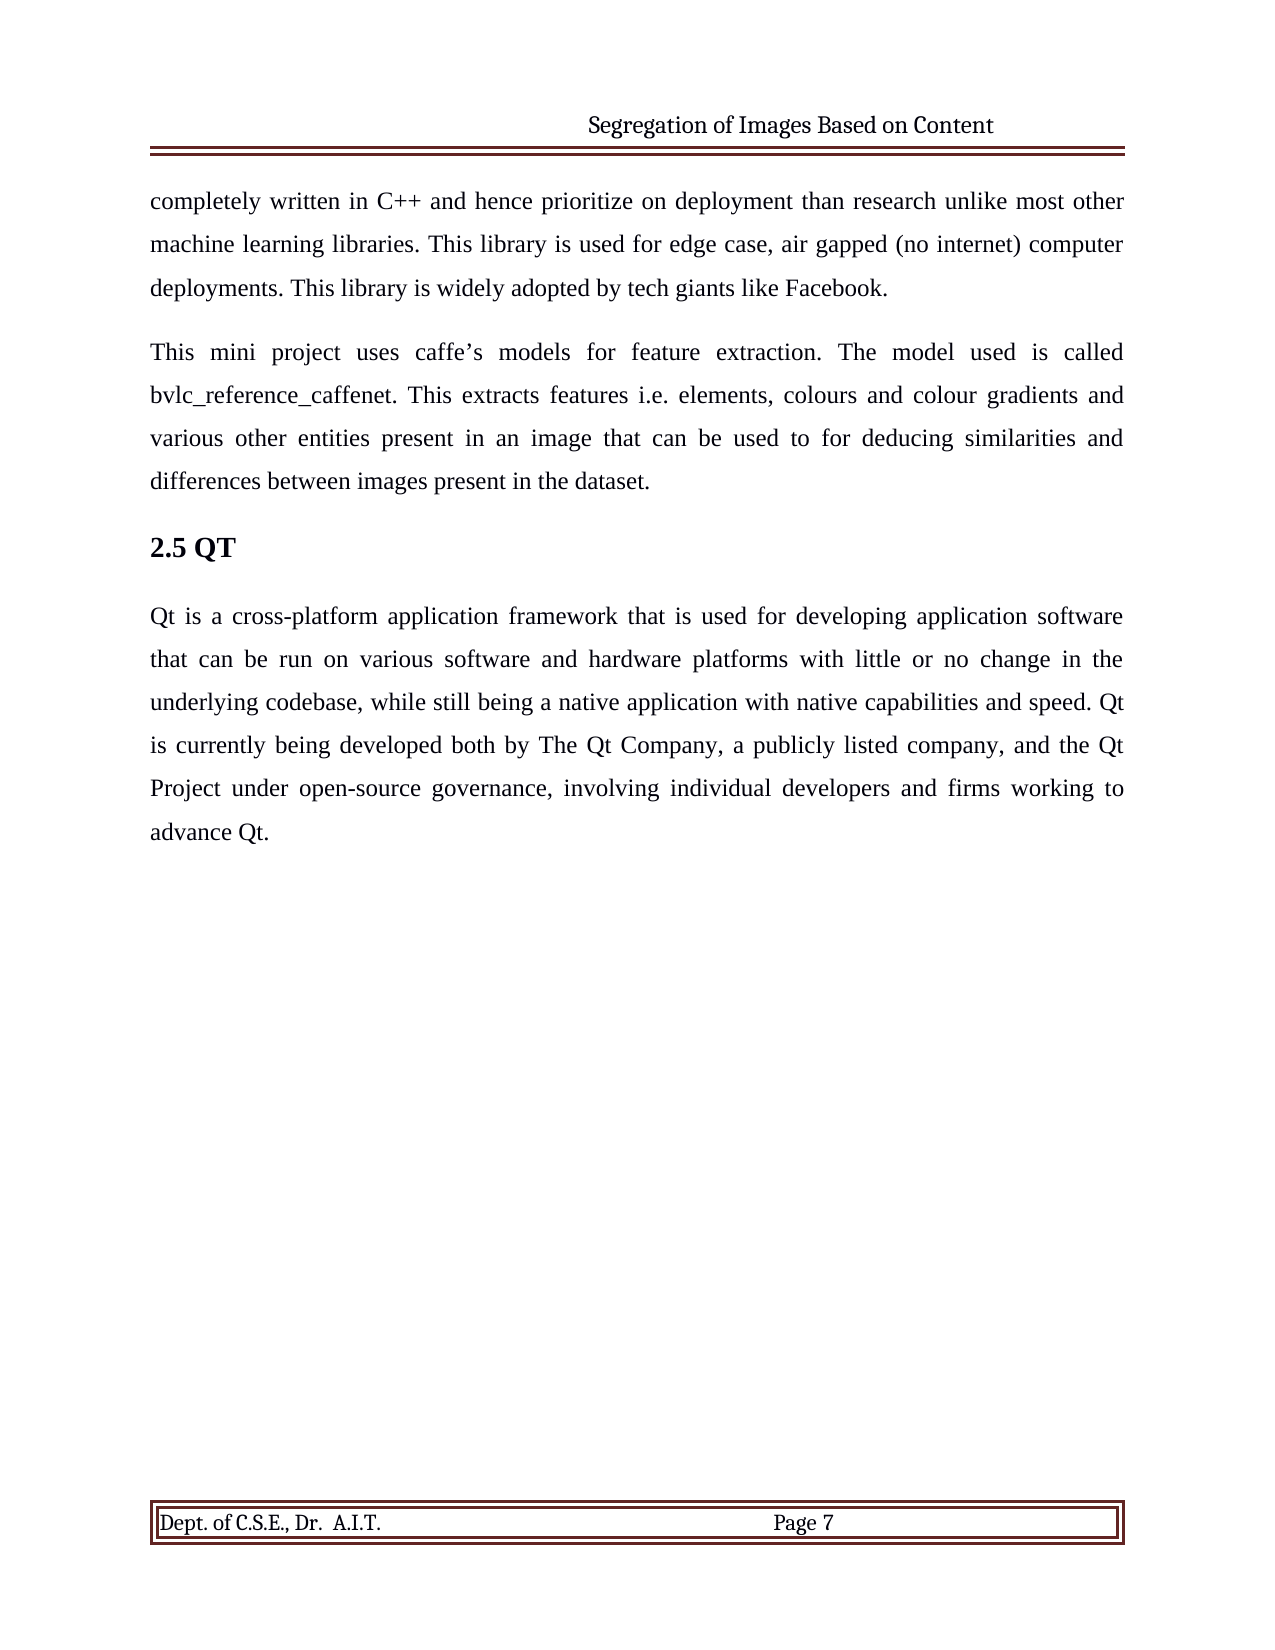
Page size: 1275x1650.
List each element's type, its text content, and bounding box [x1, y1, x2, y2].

text completely written in C++ and hence prioritize on deployment than research unlike most other machine learning libraries. This library is used for edge case, air gapped (no internet) computer deployments. This library is widely adopted by tech giants like Facebook. [150, 186, 1125, 301]
text 2.5 QT [150, 530, 1125, 563]
text This mini project uses caffe’s models for feature extraction. The model used is called bvlc_reference_caffenet. This extracts features i.e. elements, colours and colour gradients and various other entities present in an image that can be used to for deducing similarities and differences between images present in the dataset. [150, 337, 1125, 495]
text Qt is a cross-platform application framework that is used for developing application software that can be run on various software and hardware platforms with little or no change in the underlying codebase, while still being a native application with native capabilities and speed. Qt is currently being developed both by The Qt Company, a publicly listed company, and the Qt Project under open-source governance, involving individual developers and firms working to advance Qt. [150, 601, 1125, 845]
